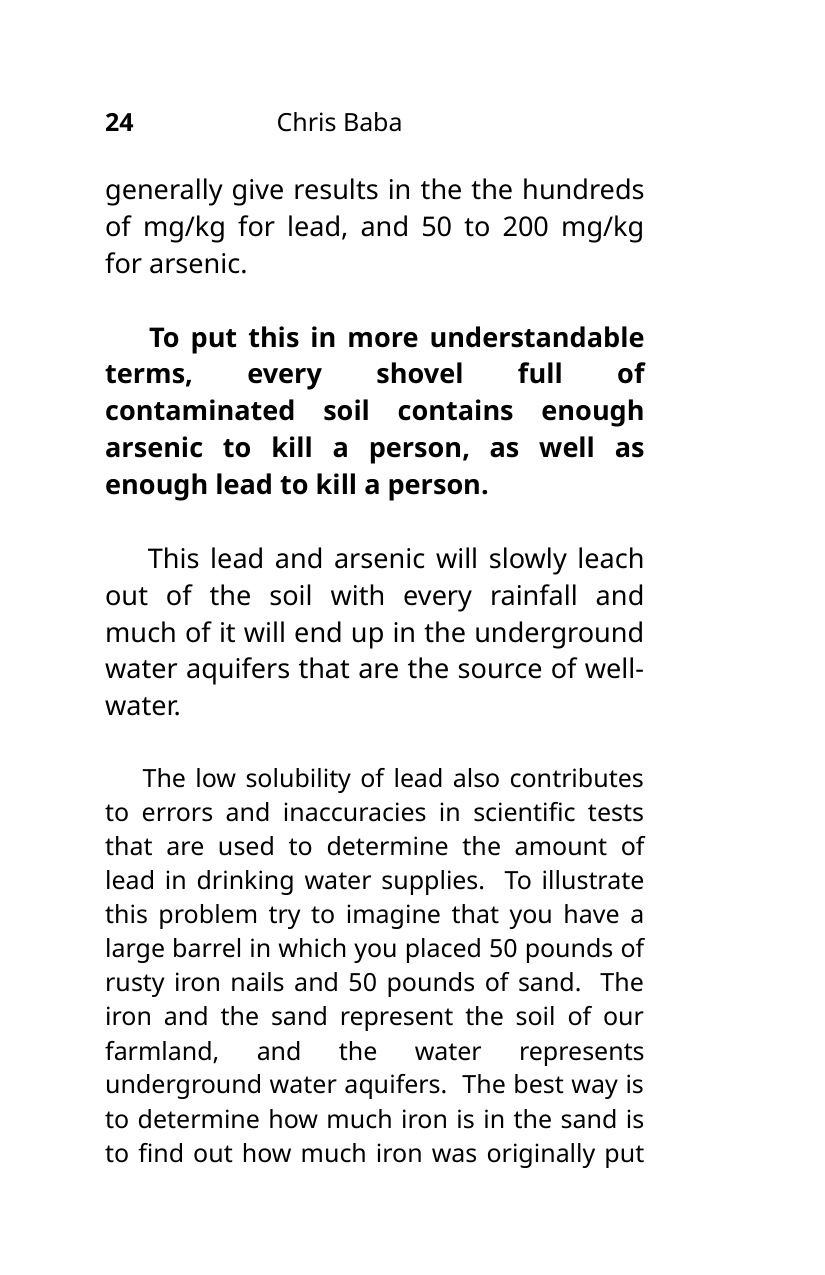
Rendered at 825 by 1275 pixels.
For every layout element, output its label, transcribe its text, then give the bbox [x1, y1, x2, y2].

text The low solubility of lead also contributes to errors and inaccuracies in scientific tests that are used to determine the amount of lead in drinking water supplies. To illustrate this problem try to imagine that you have a large barrel in which you placed 50 pounds of rusty iron nails and 50 pounds of sand. The iron and the sand represent the soil of our farmland, and the water represents underground water aquifers. The best way is to determine how much iron is in the sand is to find out how much iron was originally put [105, 761, 645, 1169]
text generally give results in the the hundreds of mg/kg for lead, and 50 to 200 mg/kg for arsenic. [105, 171, 645, 281]
text To put this in more understandable terms, every shovel full of contaminated soil contains enough arsenic to kill a person, as well as enough lead to kill a person. [105, 318, 645, 502]
text This lead and arsenic will slowly leach out of the soil with every rainfall and much of it will end up in the underground water aquifers that are the source of well-water. [105, 539, 645, 724]
